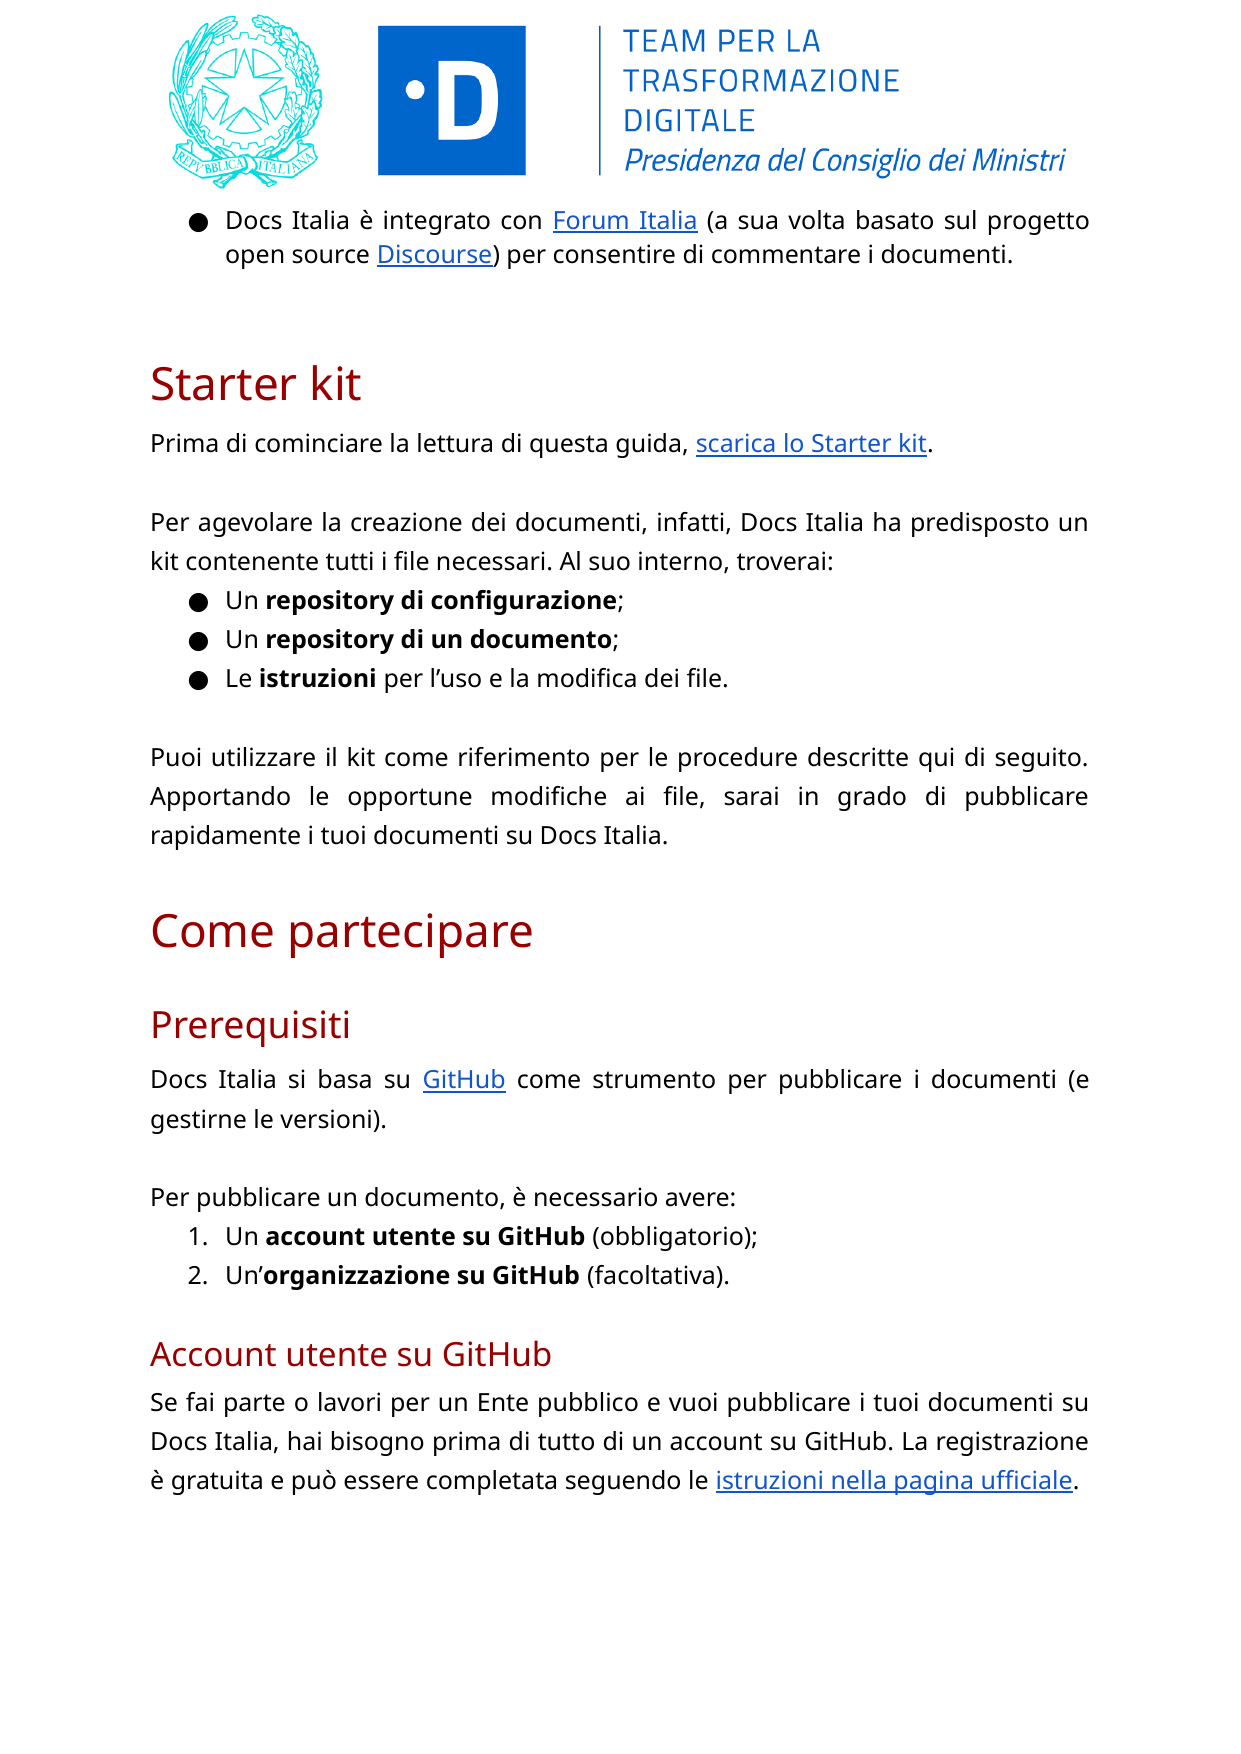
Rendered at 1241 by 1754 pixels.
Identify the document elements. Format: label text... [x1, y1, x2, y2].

text Prima di cominciare la lettura di questa guida, scarica lo Starter kit. [150, 426, 1090, 460]
text Per pubblicare un documento, è necessario avere: [150, 1179, 1090, 1214]
list Le istruzioni per l’uso e la modifica dei file. [187, 661, 1090, 695]
text Se fai parte o lavori per un Ente pubblico e vuoi pubblicare i tuoi documenti su Docs Italia, hai bisogno prima di tutto di un account su GitHub. La registrazione è gratuita e può essere completata seguendo le istruzioni nella pagina ufficiale. [150, 1384, 1090, 1497]
text Docs Italia si basa su GitHub come strumento per pubblicare i documenti (e gestirne le versioni). [150, 1062, 1090, 1135]
subtitle Account utente su GitHub [150, 1330, 1090, 1376]
text Per agevolare la creazione dei documenti, infatti, Docs Italia ha predisposto un kit contenente tutti i file necessari. Al suo interno, troverai: [150, 504, 1090, 578]
picture [150, 0, 1091, 203]
subtitle Prerequisiti [150, 998, 1090, 1049]
list Un’organizzazione su GitHub (facoltativa). [187, 1258, 1090, 1292]
list Un account utente su GitHub (obbligatorio); [187, 1219, 1090, 1253]
list Un repository di un documento; [187, 622, 1090, 656]
subtitle Come partecipare [150, 899, 1090, 961]
list Un repository di configurazione; [187, 583, 1090, 617]
text Puoi utilizzare il kit come riferimento per le procedure descritte qui di seguito. Apportando le opportune modifiche ai file, sarai in grado di pubblicare rapidamente i tuoi documenti su Docs Italia. [150, 739, 1090, 852]
list Docs Italia è integrato con Forum Italia (a sua volta basato sul progetto open source Discourse) per consentire di commentare i documenti. [187, 203, 1090, 270]
subtitle Starter kit [150, 351, 1090, 414]
